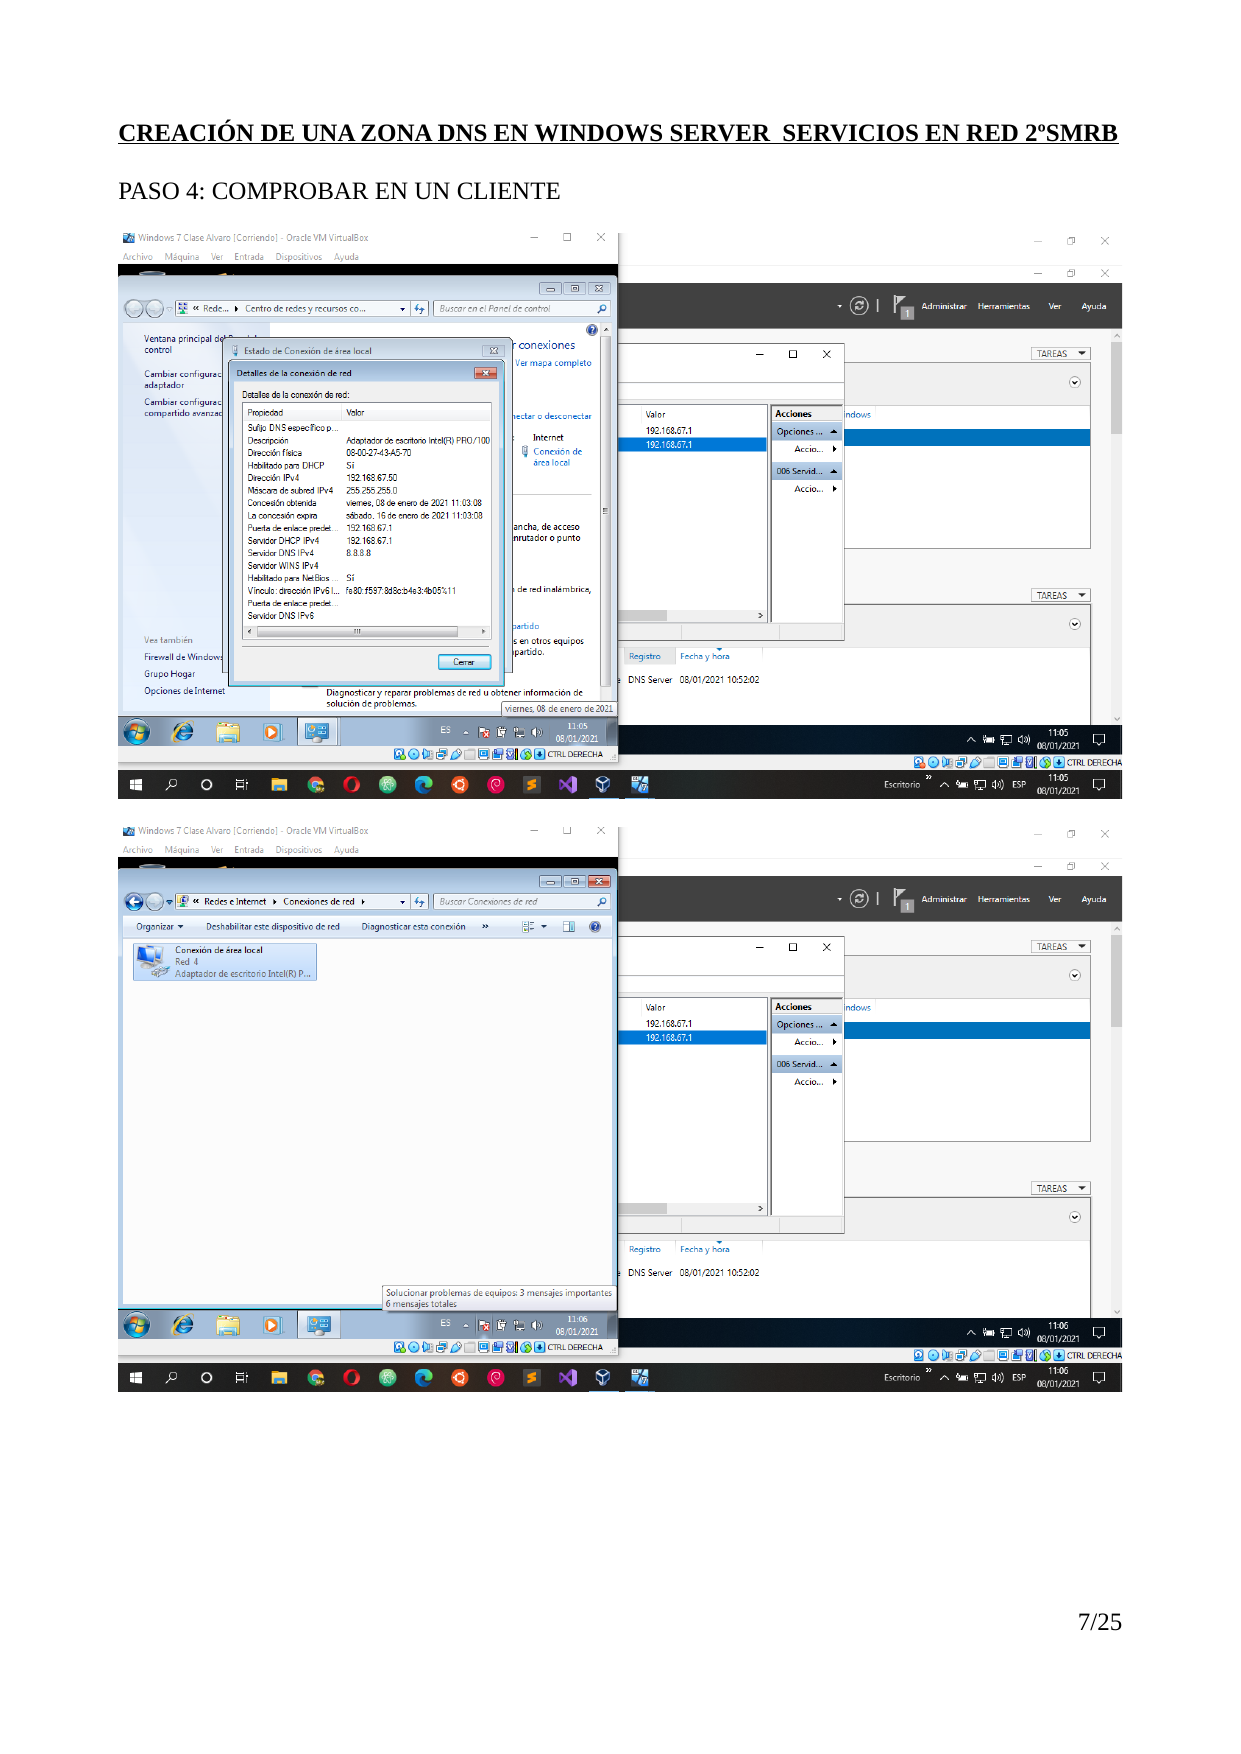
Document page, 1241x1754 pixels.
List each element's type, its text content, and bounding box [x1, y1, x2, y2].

picture [118, 233, 1123, 799]
text PASO 4: COMPROBAR EN UN CLIENTE [118, 176, 1122, 205]
picture [118, 827, 1123, 1392]
